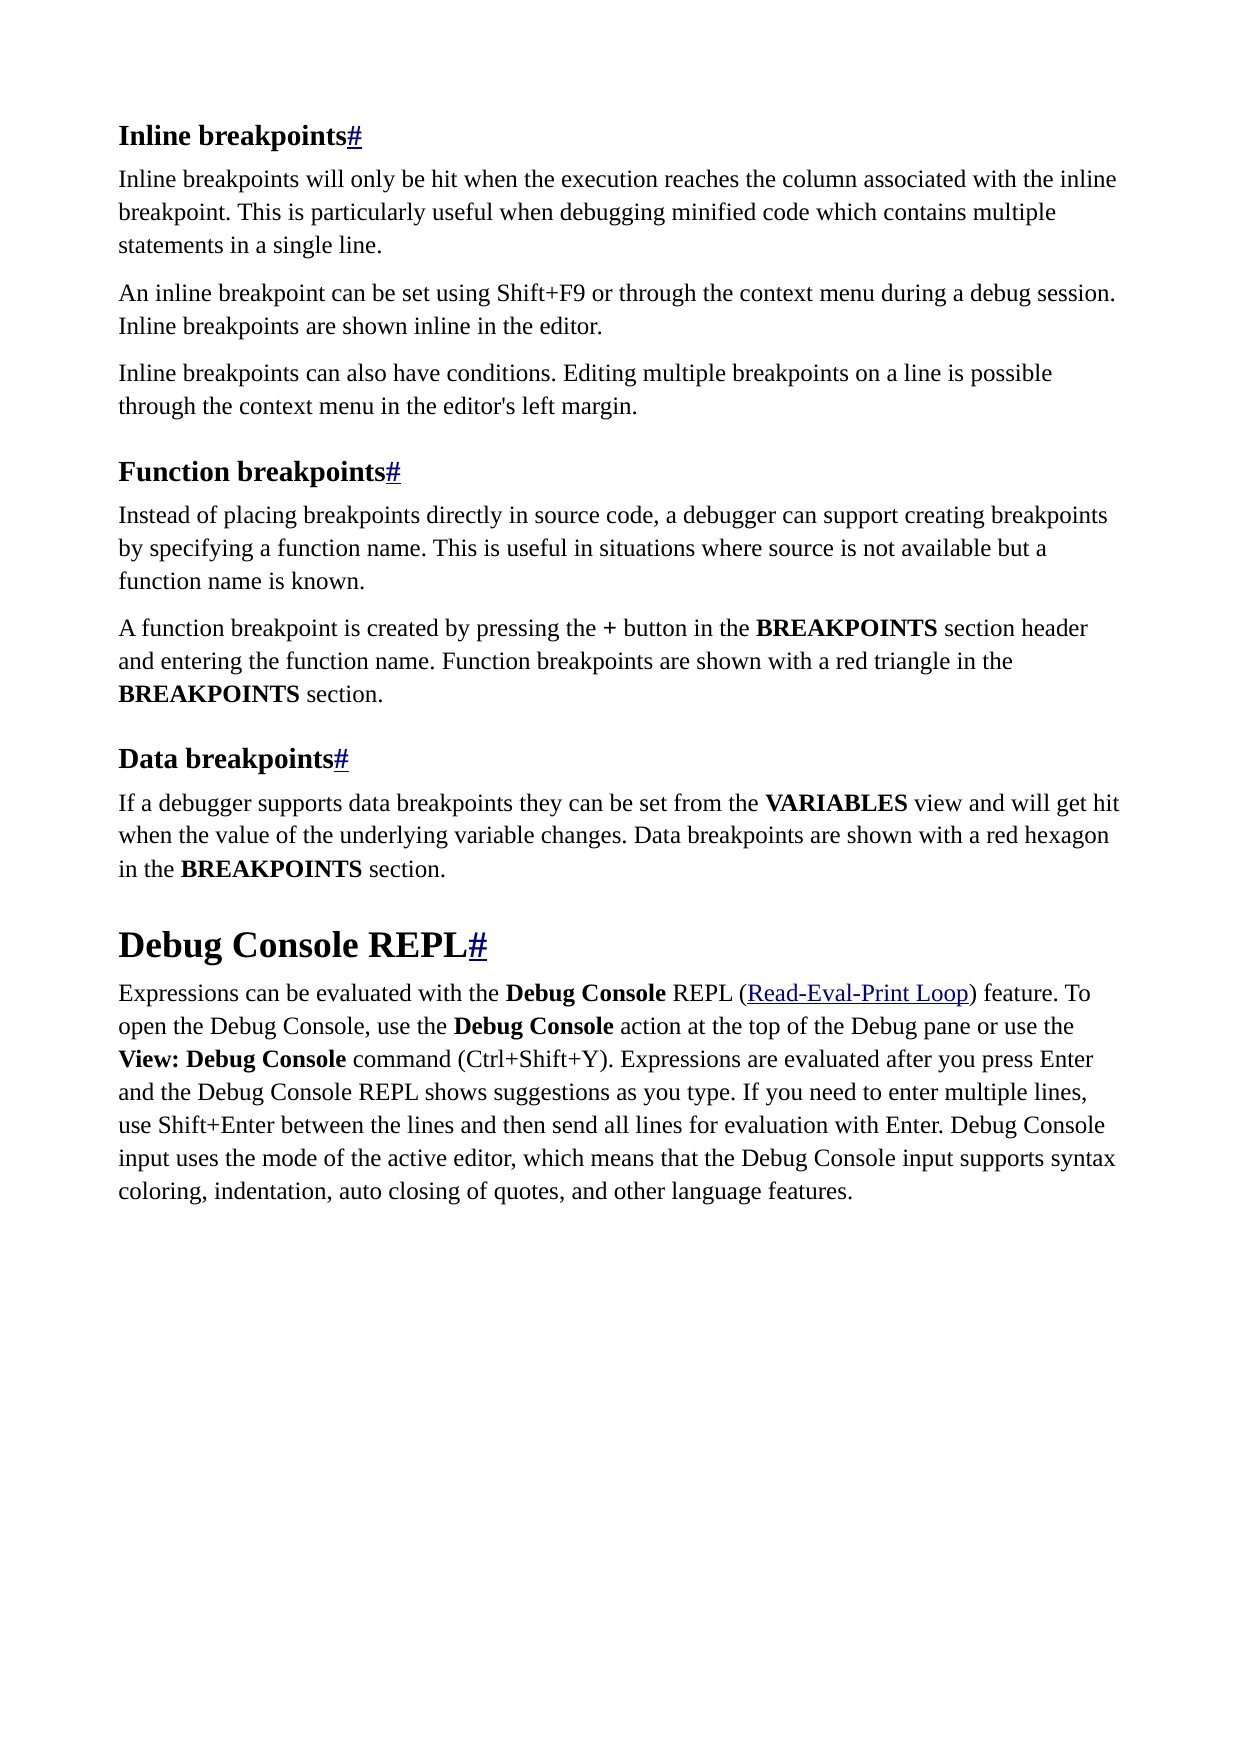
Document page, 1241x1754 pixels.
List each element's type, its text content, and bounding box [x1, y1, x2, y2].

subtitle Debug Console REPL# [118, 922, 1122, 965]
text If a debugger supports data breakpoints they can be set from the VARIABLES view and will get hit when the value of the underlying variable changes. Data breakpoints are shown with a red hexagon in the BREAKPOINTS section. [118, 788, 1122, 882]
text Inline breakpoints can also have conditions. Editing multiple breakpoints on a line is possible through the context menu in the editor's left margin. [118, 358, 1122, 420]
text An inline breakpoint can be set using Shift+F9 or through the context menu during a debug session. Inline breakpoints are shown inline in the editor. [118, 278, 1122, 339]
text A function breakpoint is created by pressing the + button in the BREAKPOINTS section header and entering the function name. Function breakpoints are shown with a red triangle in the BREAKPOINTS section. [118, 613, 1122, 708]
text Expressions can be evaluated with the Debug Console REPL (Read-Eval-Print Loop) feature. To open the Debug Console, use the Debug Console action at the top of the Debug pane or use the View: Debug Console command (Ctrl+Shift+Y). Expressions are evaluated after you press Enter and the Debug Console REPL shows suggestions as you type. If you need to enter multiple lines, use Shift+Enter between the lines and then send all lines for evaluation with Enter. Debug Console input uses the mode of the active editor, which means that the Debug Console input supports syntax coloring, indentation, auto closing of quotes, and other language features. [118, 978, 1122, 1204]
subtitle Function breakpoints# [118, 454, 1122, 487]
subtitle Data breakpoints# [118, 742, 1122, 775]
text Inline breakpoints will only be hit when the execution reaches the column associated with the inline breakpoint. This is particularly useful when debugging minified code which contains multiple statements in a single line. [118, 164, 1122, 259]
text Instead of placing breakpoints directly in source code, a debugger can support creating breakpoints by specifying a function name. This is useful in situations where source is not available but a function name is known. [118, 500, 1122, 594]
subtitle Inline breakpoints# [118, 118, 1122, 152]
